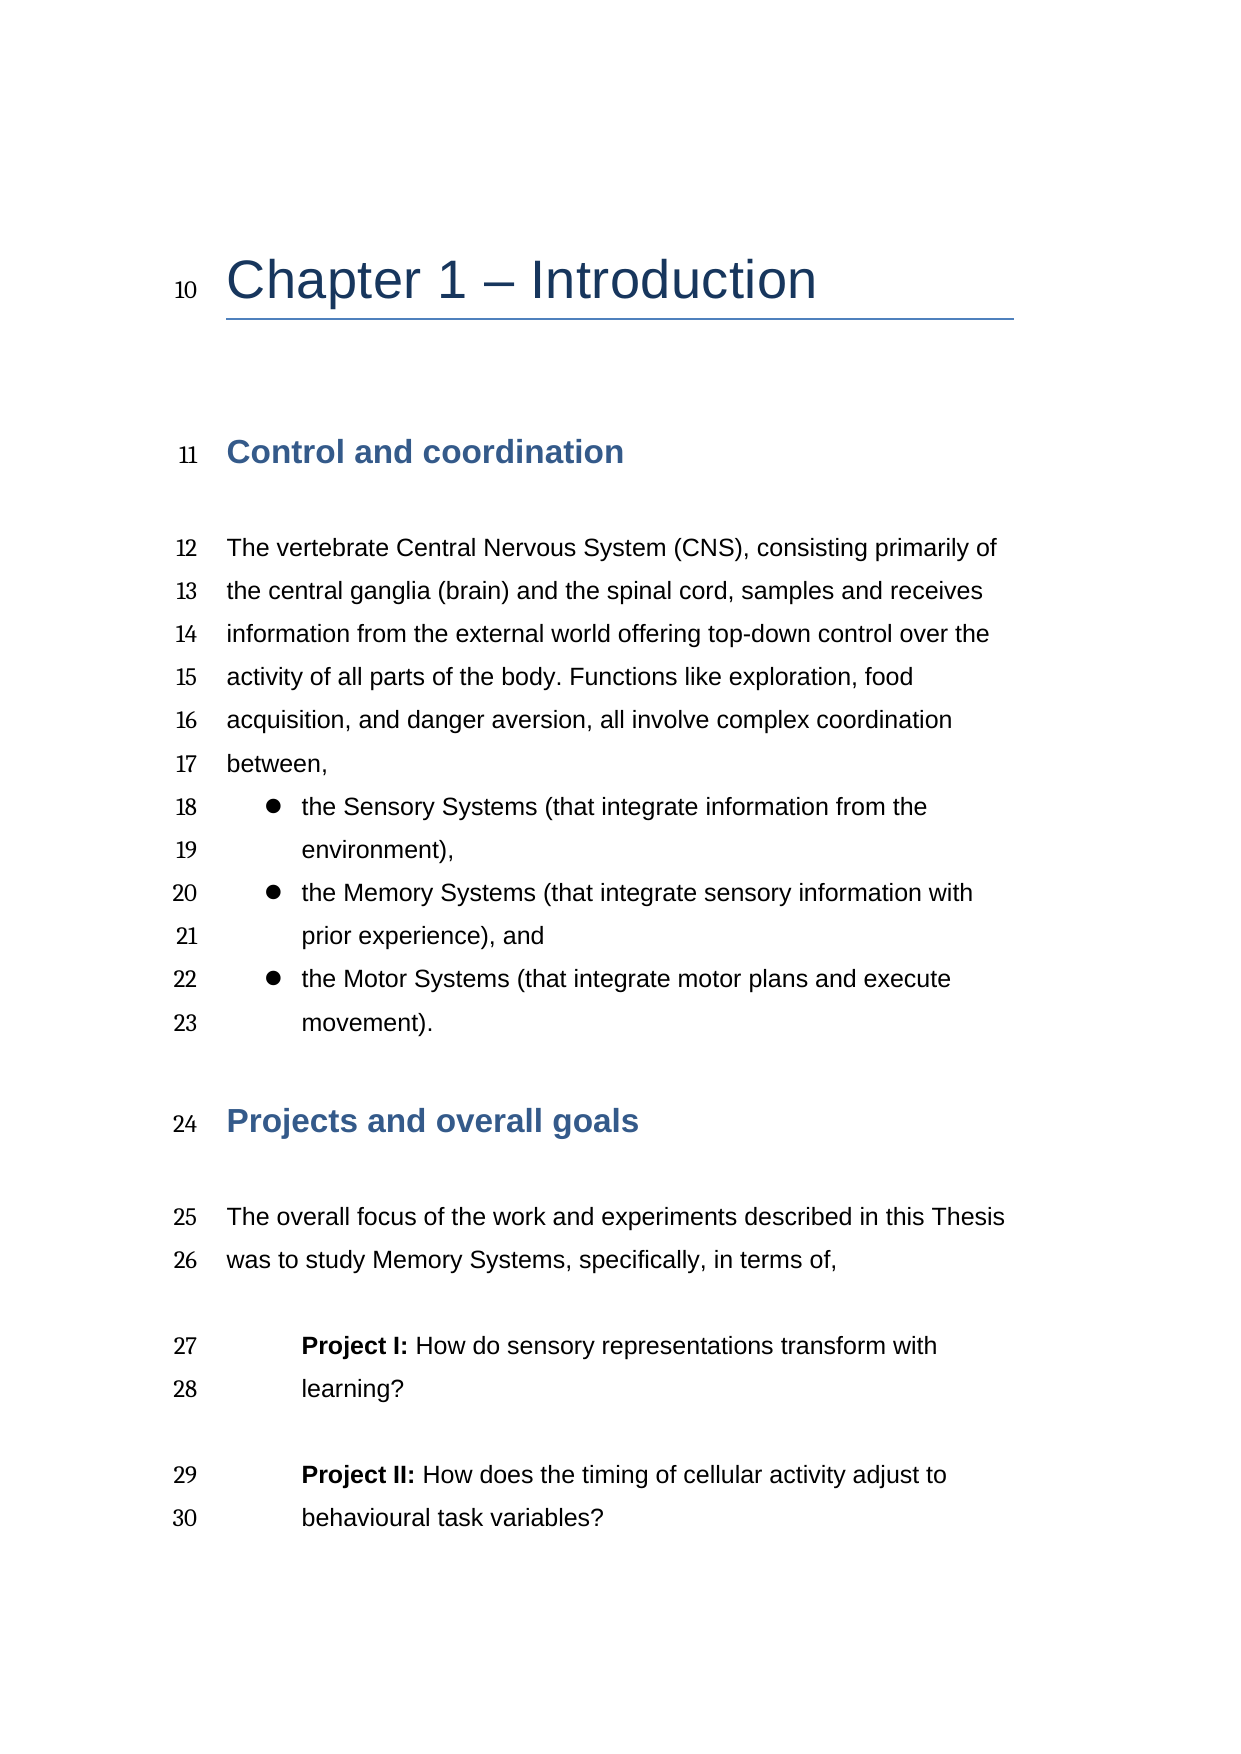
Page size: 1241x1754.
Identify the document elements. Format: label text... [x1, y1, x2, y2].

title Chapter 1 – Introduction [226, 247, 1014, 318]
list the Motor Systems (that integrate motor plans and execute movement). [264, 964, 1014, 1036]
text The vertebrate Central Nervous System (CNS), consisting primarily of the central ganglia (brain) and the spinal cord, samples and receives information from the external world offering top-down control over the activity of all parts of the body. Functions like exploration, food acquisition, and danger aversion, all involve complex coordination between, [226, 533, 1014, 777]
subtitle Control and coordination [226, 432, 1014, 471]
text The overall focus of the work and experiments described in this Thesis was to study Memory Systems, specifically, in terms of, [226, 1202, 1014, 1273]
text Project II: How does the timing of cellular activity adjust to behavioural task variables? [301, 1460, 1014, 1532]
list the Sensory Systems (that integrate information from the environment), [264, 792, 1014, 864]
list the Memory Systems (that integrate sensory information with prior experience), and [264, 878, 1014, 950]
text Project I: How do sensory representations transform with learning? [301, 1331, 1014, 1403]
subtitle Projects and overall goals [226, 1101, 1014, 1139]
